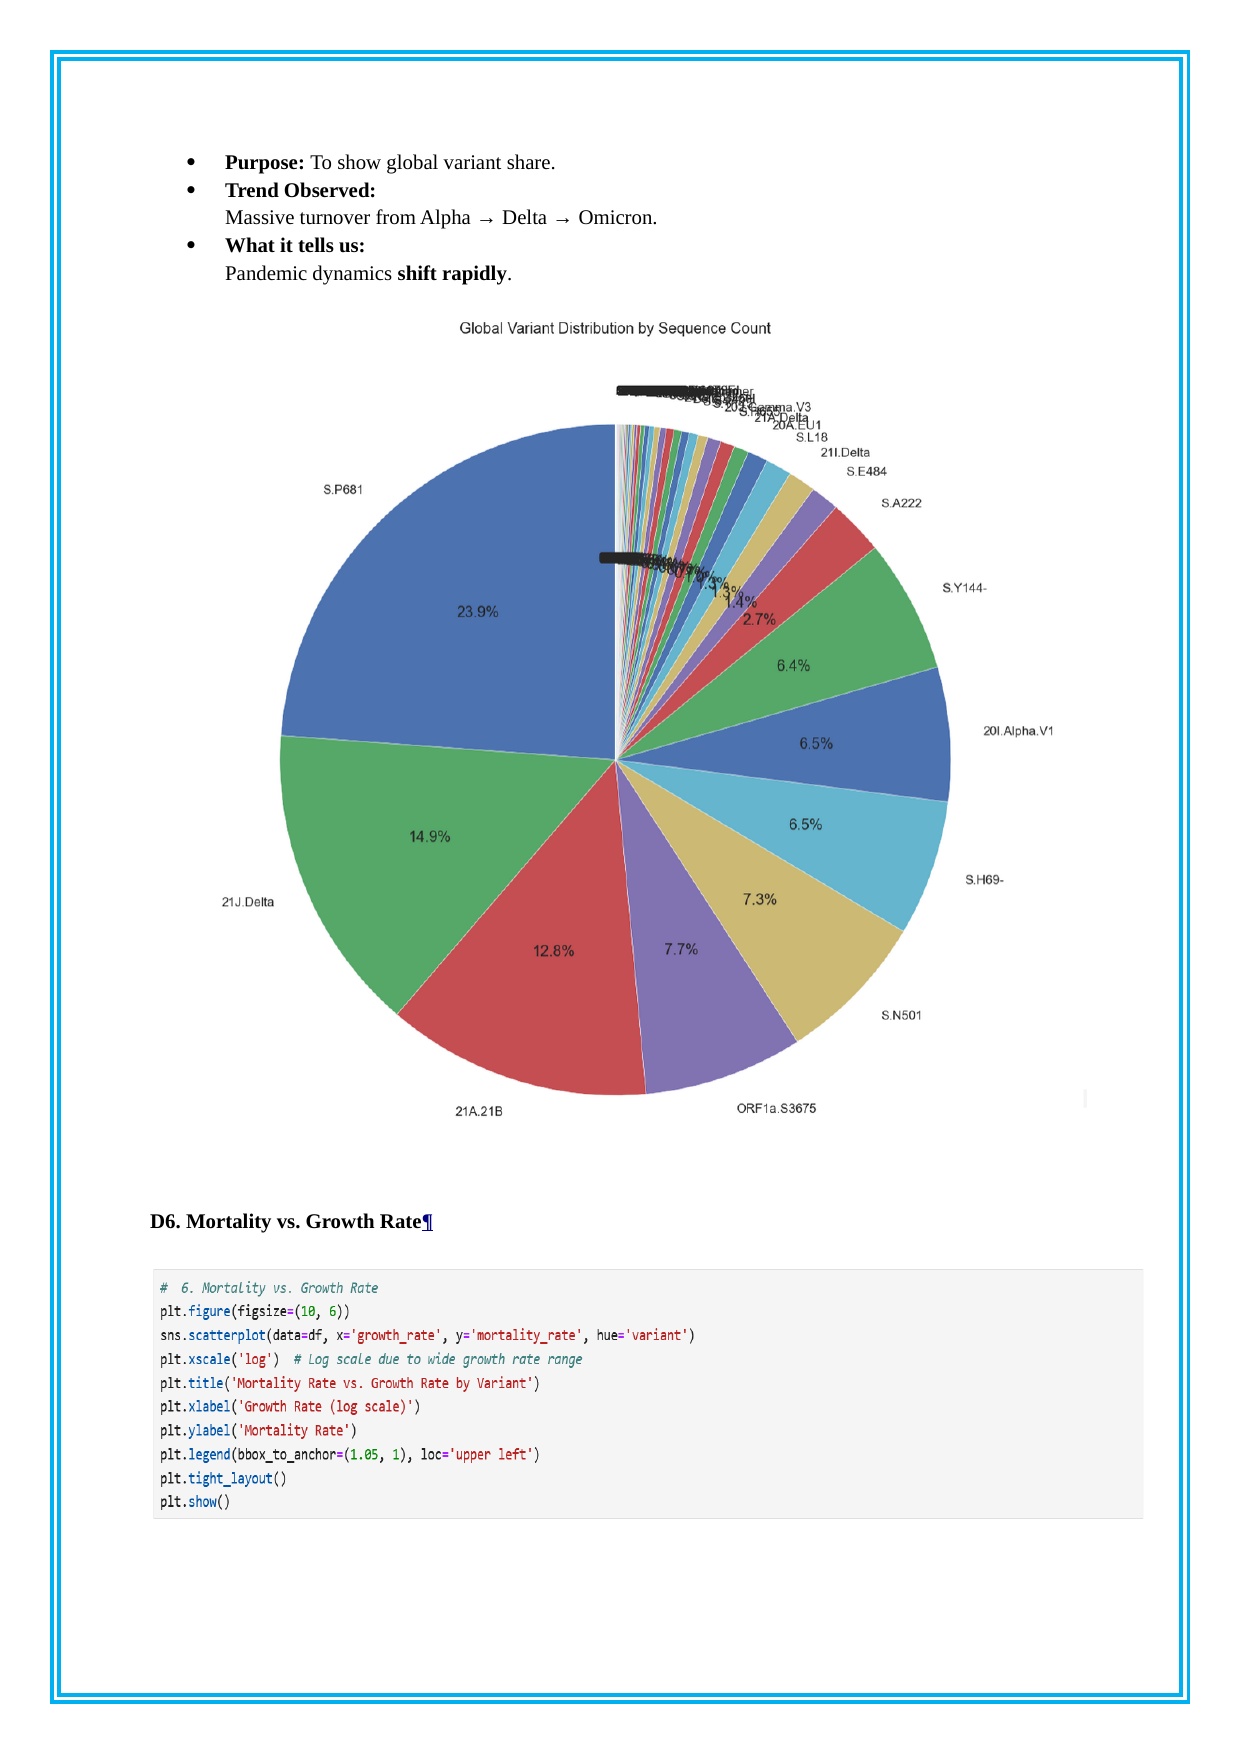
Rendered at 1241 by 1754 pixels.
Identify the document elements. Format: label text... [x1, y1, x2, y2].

list Purpose: To show global variant share. [187, 150, 1090, 174]
list What it tells us: Pandemic dynamics shift rapidly. [187, 233, 1090, 284]
text D6. Mortality vs. Growth Rate¶ [150, 1209, 1090, 1233]
list Trend Observed: Massive turnover from Alpha → Delta → Omicron. [187, 178, 1090, 229]
